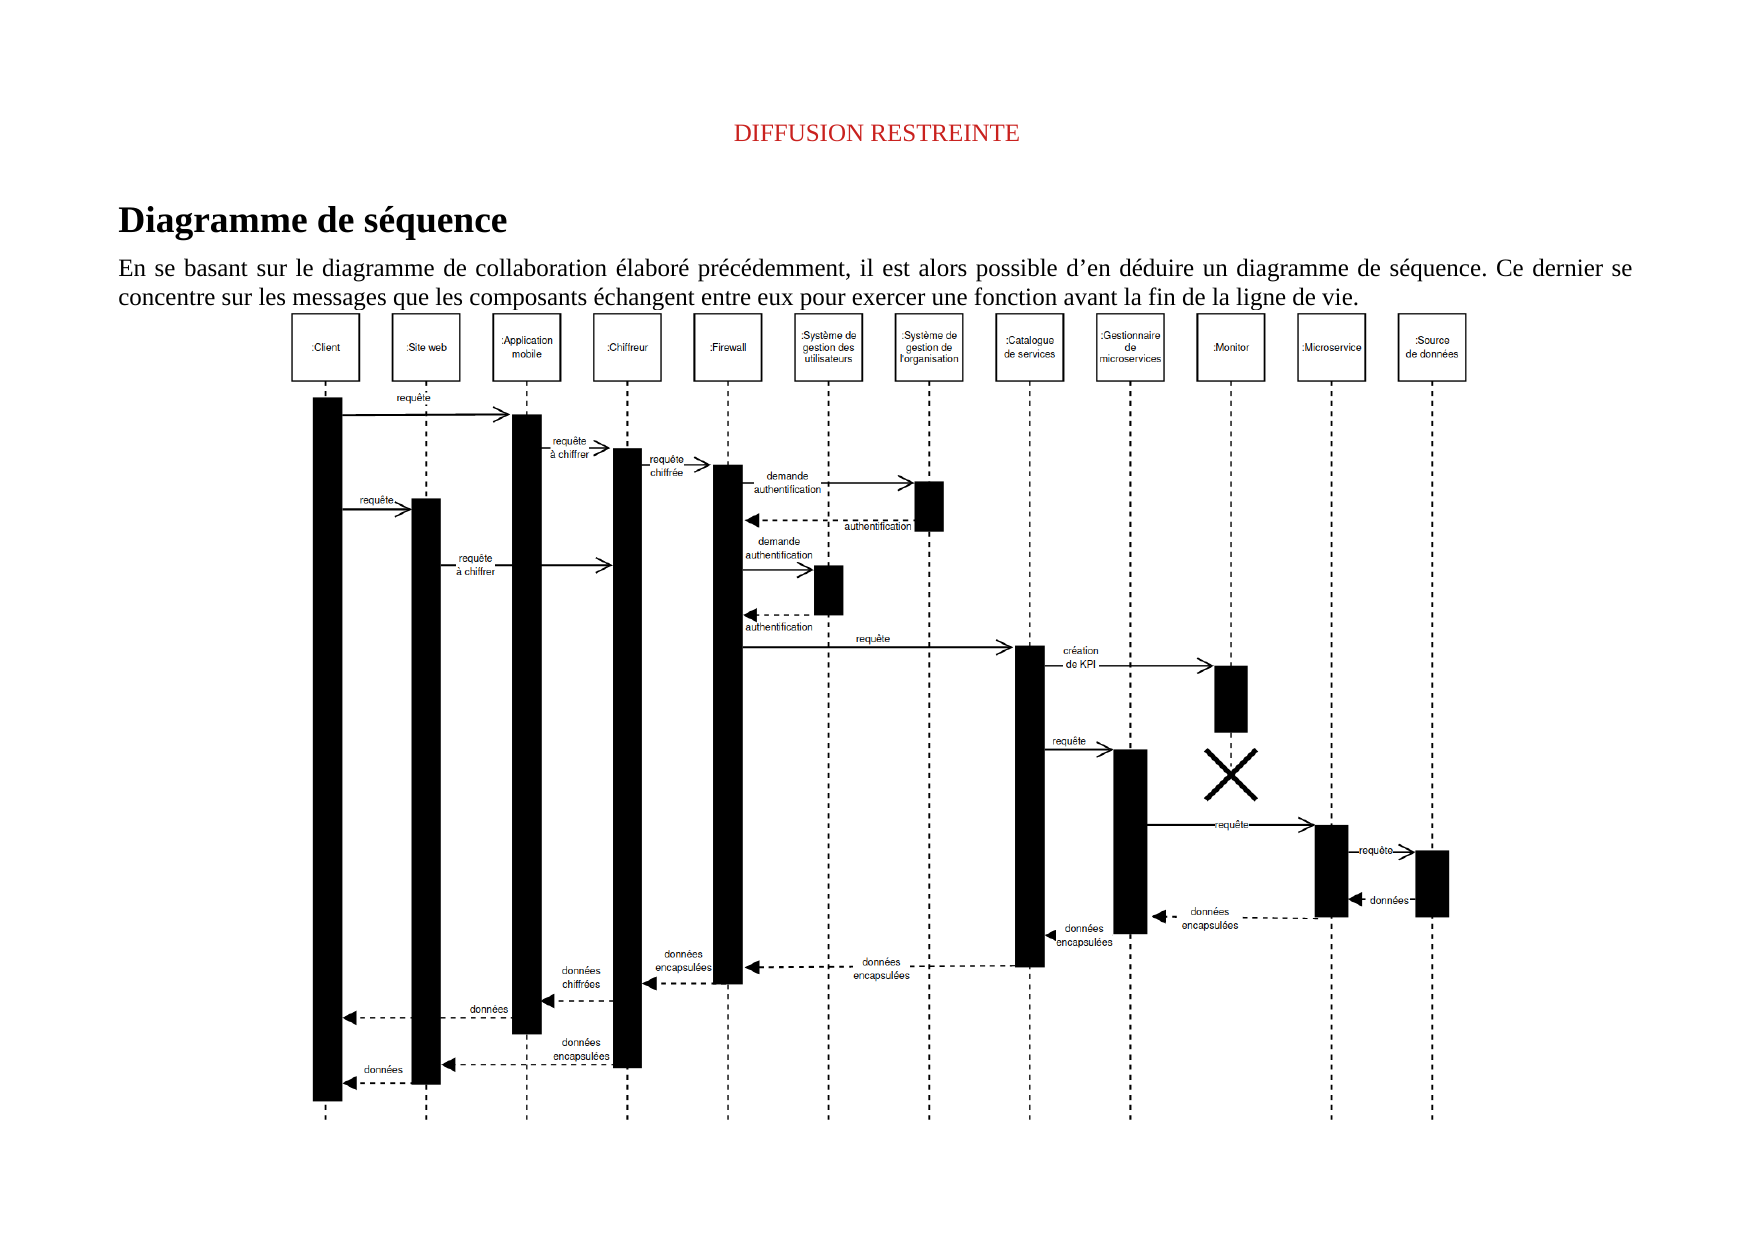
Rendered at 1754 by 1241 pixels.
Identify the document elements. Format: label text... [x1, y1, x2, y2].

text En se basant sur le diagramme de collaboration élaboré précédemment, il est alors possible d’en déduire un diagramme de séquence. Ce dernier se concentre sur les messages que les composants échangent entre eux pour exercer une fonction avant la fin de la ligne de vie. [118, 253, 1636, 310]
picture [286, 310, 1469, 1120]
subtitle Diagramme de séquence [118, 197, 1636, 240]
